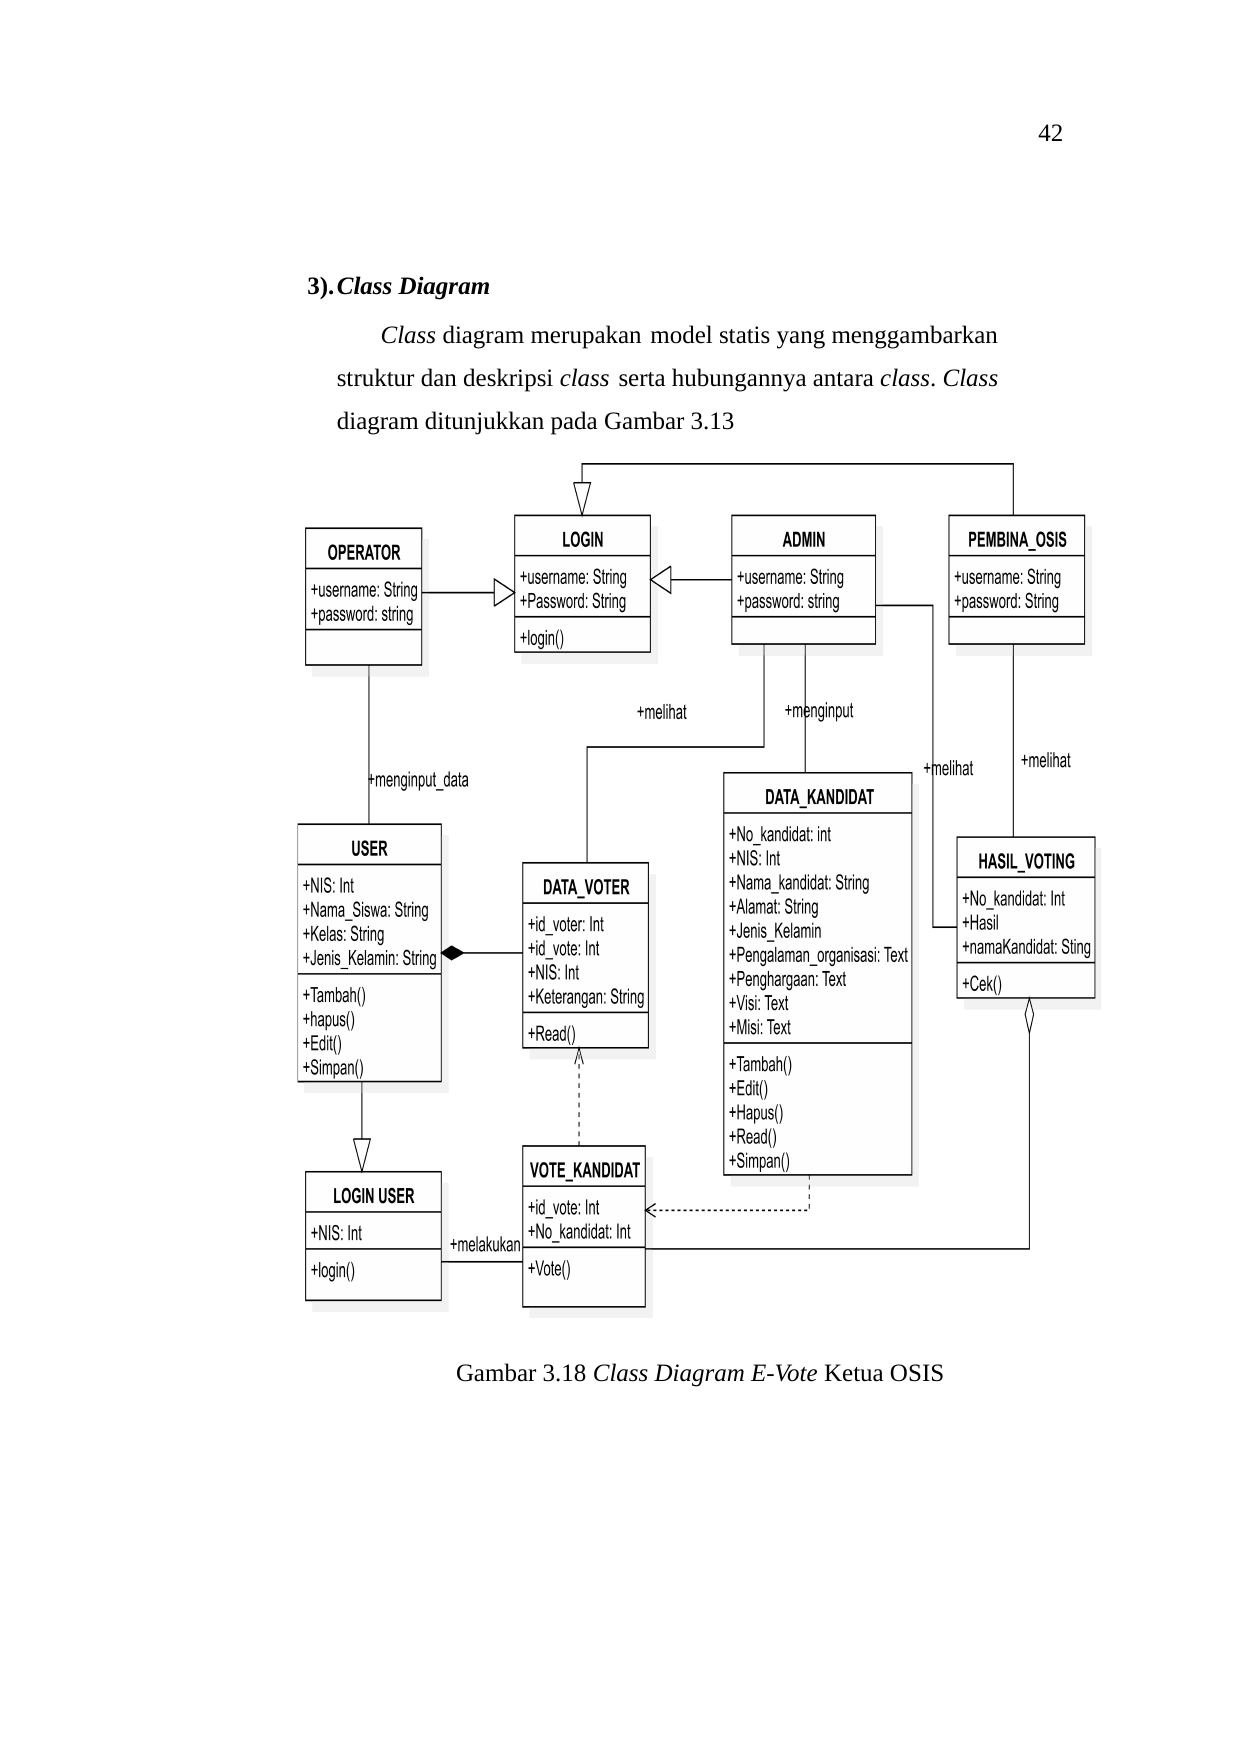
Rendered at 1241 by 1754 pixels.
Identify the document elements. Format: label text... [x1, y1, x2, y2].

list Gambar 3.18 Class Diagram E-Vote Ketua OSIS [337, 1358, 1063, 1387]
list Class diagram merupakan model statis yang menggambarkan struktur dan deskripsi class serta hubungannya antara class. Class diagram ditunjukkan pada Gambar 3.13 [337, 320, 1063, 435]
list Class Diagram [307, 271, 1063, 300]
picture [297, 463, 1102, 1318]
